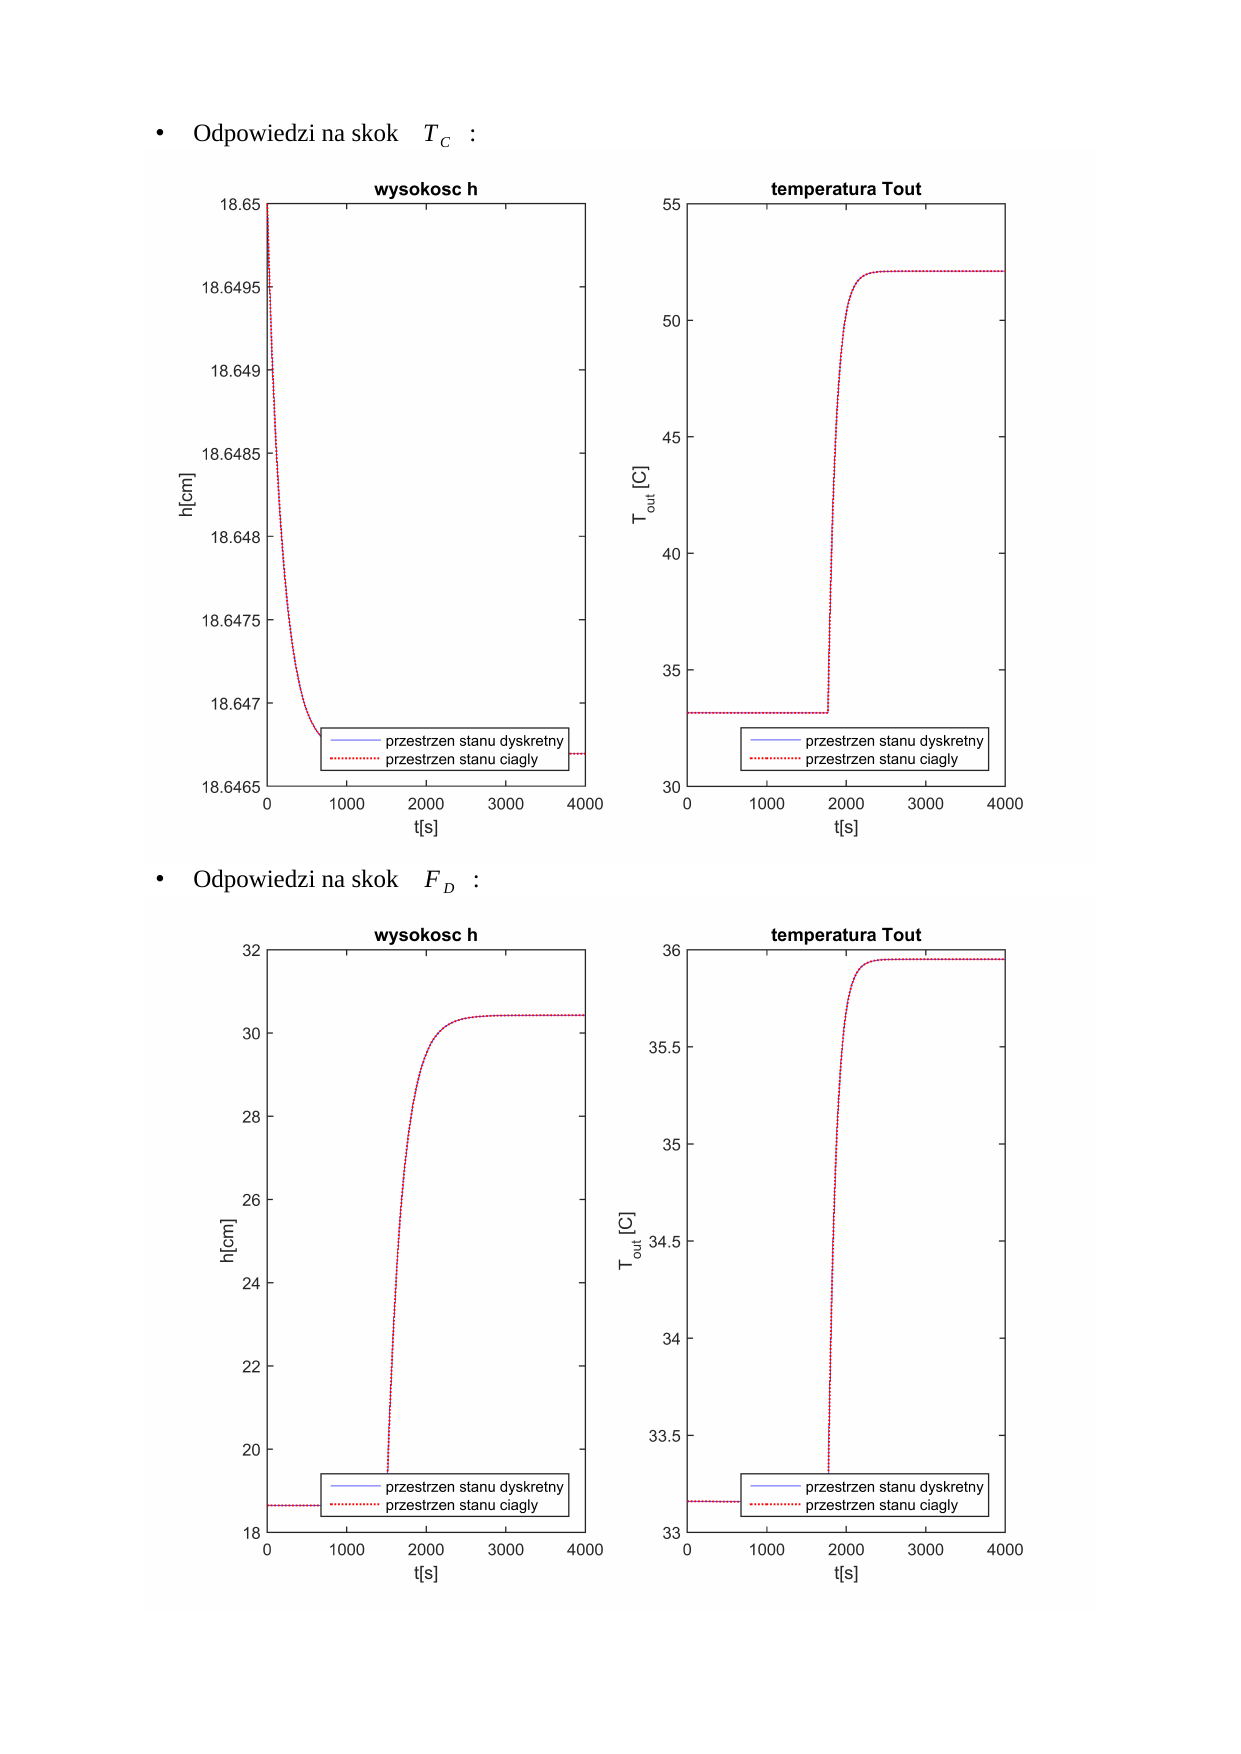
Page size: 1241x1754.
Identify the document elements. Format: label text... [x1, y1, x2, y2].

picture [143, 150, 1097, 865]
list Odpowiedzi na skok : [156, 864, 1122, 897]
picture [143, 897, 1097, 1611]
list Odpowiedzi na skok : [156, 118, 1122, 151]
